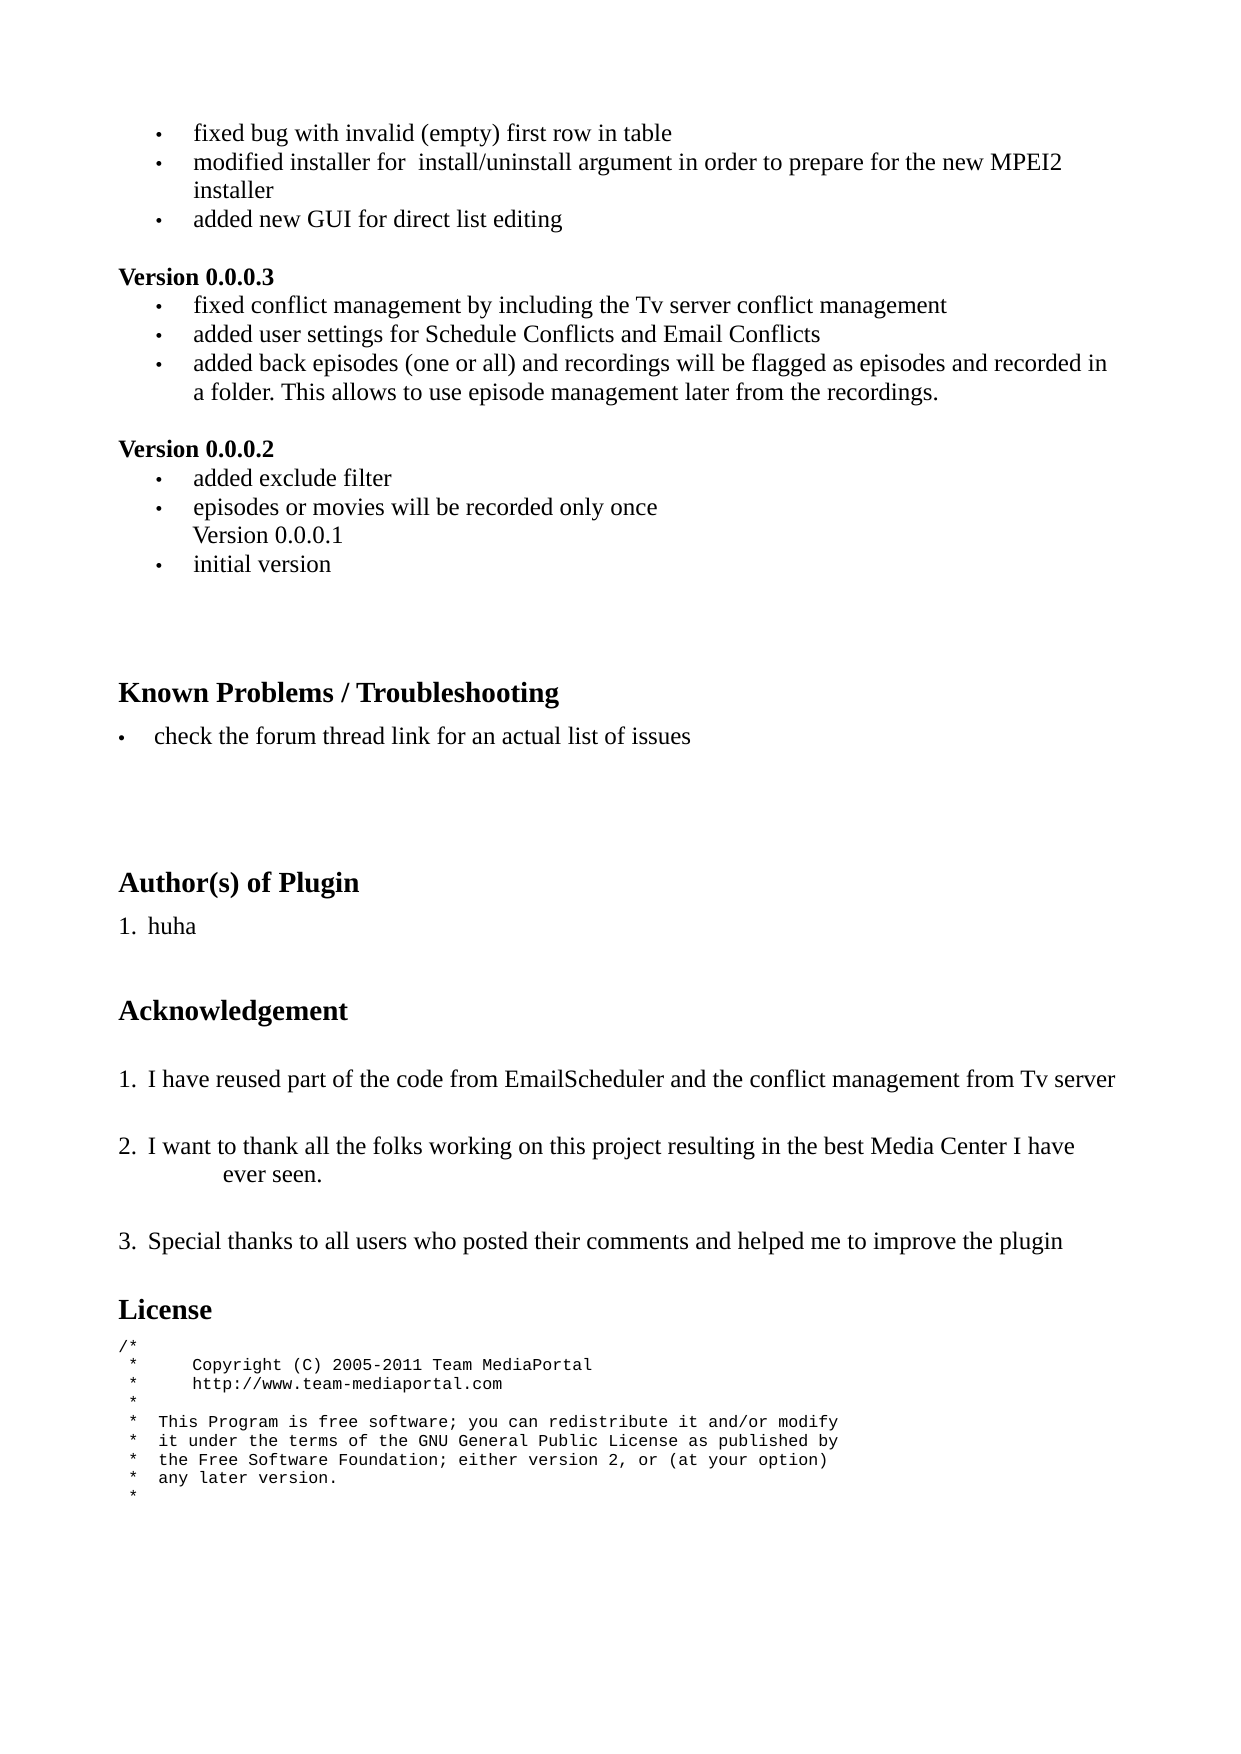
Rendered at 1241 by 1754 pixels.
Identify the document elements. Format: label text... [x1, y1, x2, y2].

list check the forum thread link for an actual list of issues [118, 721, 1122, 750]
list fixed conflict management by including the Tv server conflict management [156, 291, 1122, 319]
list I want to thank all the folks working on this project resulting in the best Media Center I have ever seen. [118, 1131, 1122, 1188]
text License [118, 1292, 1122, 1326]
text Version 0.0.0.2 [118, 434, 1122, 463]
text * This Program is free software; you can redistribute it and/or modify [118, 1413, 1122, 1432]
text /* [118, 1338, 1122, 1357]
list added new GUI for direct list editing [156, 204, 1122, 233]
text Author(s) of Plugin [118, 865, 1122, 898]
text Known Problems / Troubleshooting [118, 675, 1122, 709]
text Acknowledgement [118, 993, 1122, 1027]
list modified installer for install/uninstall argument in order to prepare for the new MPEI2 installer [156, 147, 1122, 204]
list added user settings for Schedule Conflicts and Email Conflicts [156, 319, 1122, 348]
list added back episodes (one or all) and recordings will be flagged as episodes and recorded in a folder. This allows to use episode management later from the recordings. [156, 348, 1122, 406]
list episodes or movies will be recorded only once [156, 492, 1122, 521]
text * http://www.team-mediaportal.com [118, 1376, 1122, 1395]
text Version 0.0.0.3 [118, 262, 1122, 291]
list initial version [156, 549, 1122, 578]
text * [118, 1395, 1122, 1413]
list Special thanks to all users who posted their comments and helped me to improve the plugin [118, 1226, 1122, 1254]
text Version 0.0.0.1 [118, 521, 1122, 549]
list added exclude filter [156, 463, 1122, 492]
list fixed bug with invalid (empty) first row in table [156, 118, 1122, 147]
list huha [118, 911, 1122, 940]
text * it under the terms of the GNU General Public License as published by [118, 1432, 1122, 1451]
list I have reused part of the code from EmailScheduler and the conflict management from Tv server [118, 1064, 1122, 1093]
text * [118, 1489, 1122, 1508]
text * Copyright (C) 2005-2011 Team MediaPortal [118, 1357, 1122, 1376]
text * the Free Software Foundation; either version 2, or (at your option) [118, 1451, 1122, 1470]
text * any later version. [118, 1470, 1122, 1489]
